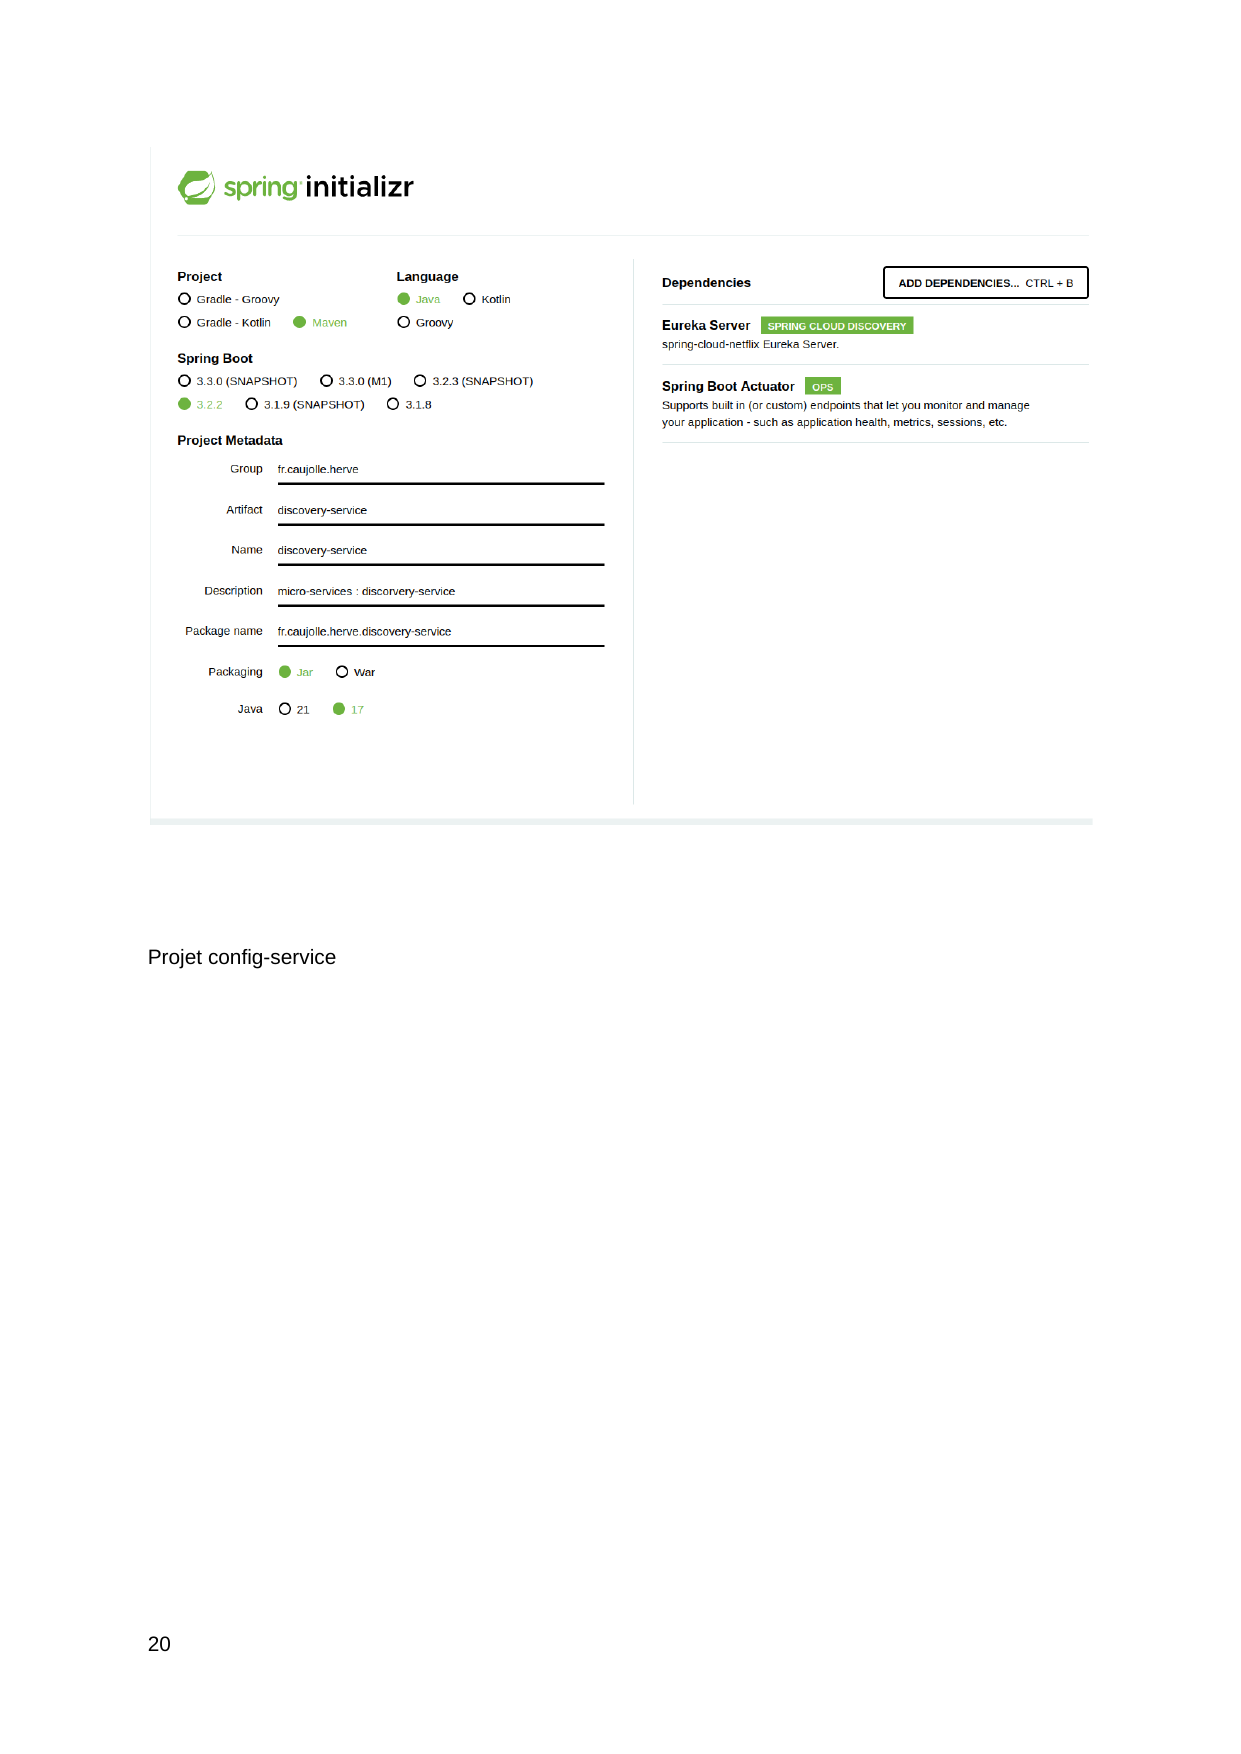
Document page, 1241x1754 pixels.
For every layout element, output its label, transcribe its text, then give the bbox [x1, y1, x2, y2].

text Projet config-service [148, 945, 1093, 969]
picture [147, 147, 1093, 825]
